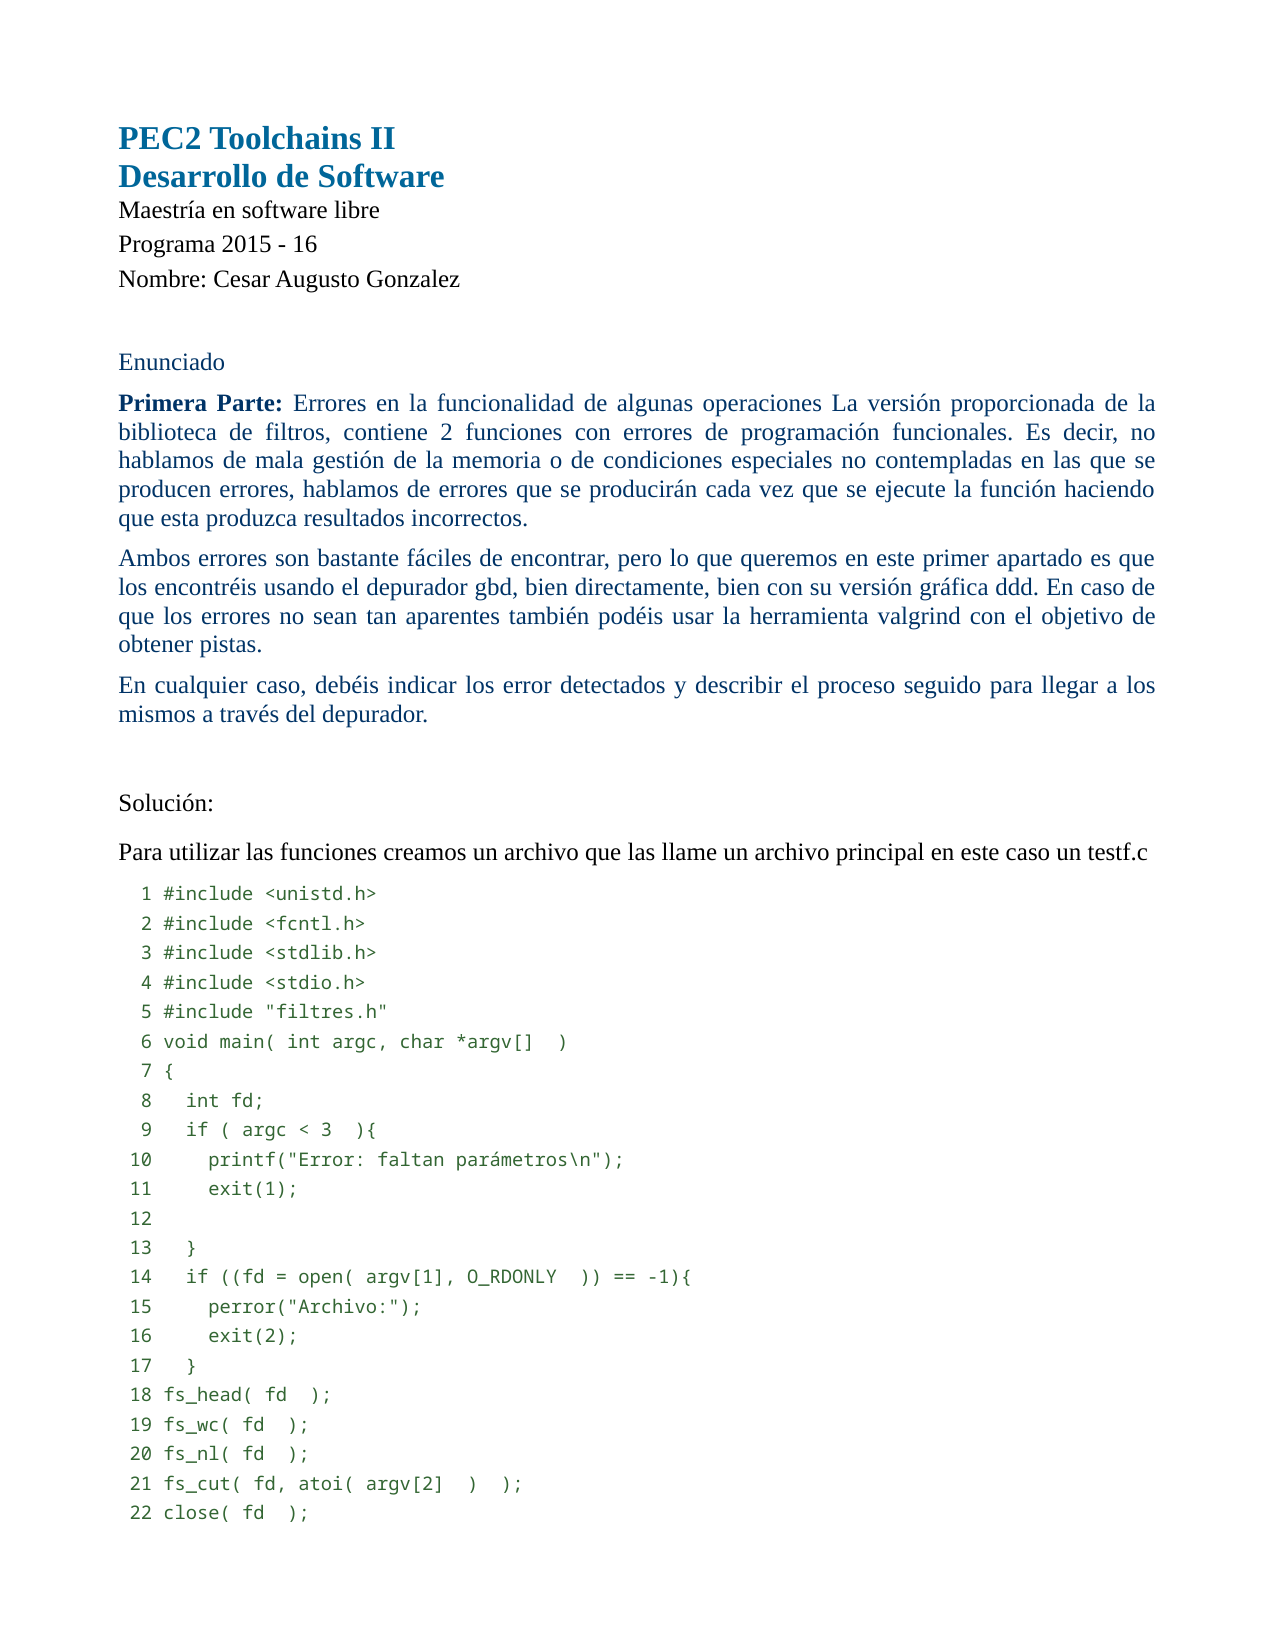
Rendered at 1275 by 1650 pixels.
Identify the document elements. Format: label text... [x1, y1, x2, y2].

text Maestría en software libre Programa 2015 - 16 Nombre: Cesar Augusto Gonzalez [118, 195, 1157, 327]
text PEC2 Toolchains II [118, 118, 1157, 156]
text 21 fs_cut( fd, atoi( argv[2] ) ); [118, 1476, 1157, 1494]
text 5 #include "filtres.h" [118, 1004, 1157, 1022]
text 3 #include <stdlib.h> [118, 946, 1157, 963]
text Primera Parte: Errores en la funcionalidad de algunas operaciones La versión proporcionada de la biblioteca de filtros, contiene 2 funciones con errores de programación funcionales. Es decir, no hablamos de mala gestión de la memoria o de condiciones especiales no contempladas en las que se producen errores, hablamos de errores que se producirán cada vez que se ejecute la función haciendo que esta produzca resultados incorrectos. [118, 388, 1157, 532]
text En cualquier caso, debéis indicar los error detectados y describir el proceso seguido para llegar a los mismos a través del depurador. [118, 670, 1157, 728]
text 11 exit(1); [118, 1181, 1157, 1199]
text 10 printf("Error: faltan parámetros\n"); [118, 1152, 1157, 1169]
text 9 if ( argc < 3 ){ [118, 1122, 1157, 1140]
text 1 #include <unistd.h> [118, 887, 1157, 904]
text Para utilizar las funciones creamos un archivo que las llame un archivo principal en este caso un testf.c [118, 837, 1157, 866]
text Enunciado [118, 347, 1157, 376]
text 20 fs_nl( fd ); [118, 1447, 1157, 1464]
text 17 } [118, 1358, 1157, 1376]
text 16 exit(2); [118, 1329, 1157, 1346]
text 6 void main( int argc, char *argv[] ) [118, 1034, 1157, 1052]
text 22 close( fd ); [118, 1506, 1157, 1523]
text 8 int fd; [118, 1093, 1157, 1111]
text 2 #include <fcntl.h> [118, 916, 1157, 934]
text 15 perror("Archivo:"); [118, 1299, 1157, 1317]
text 4 #include <stdio.h> [118, 975, 1157, 993]
text 12 [118, 1211, 1157, 1228]
text 7 { [118, 1063, 1157, 1081]
text Desarrollo de Software [118, 156, 1157, 195]
text Ambos errores son bastante fáciles de encontrar, pero lo que queremos en este primer apartado es que los encontréis usando el depurador gbd, bien directamente, bien con su versión gráfica ddd. En caso de que los errores no sean tan aparentes también podéis usar la herramienta valgrind con el objetivo de obtener pistas. [118, 543, 1157, 658]
text 13 } [118, 1240, 1157, 1258]
text 14 if ((fd = open( argv[1], O_RDONLY )) == -1){ [118, 1270, 1157, 1287]
text 18 fs_head( fd ); [118, 1388, 1157, 1405]
text 19 fs_wc( fd ); [118, 1417, 1157, 1435]
text Solución: [118, 788, 1157, 817]
